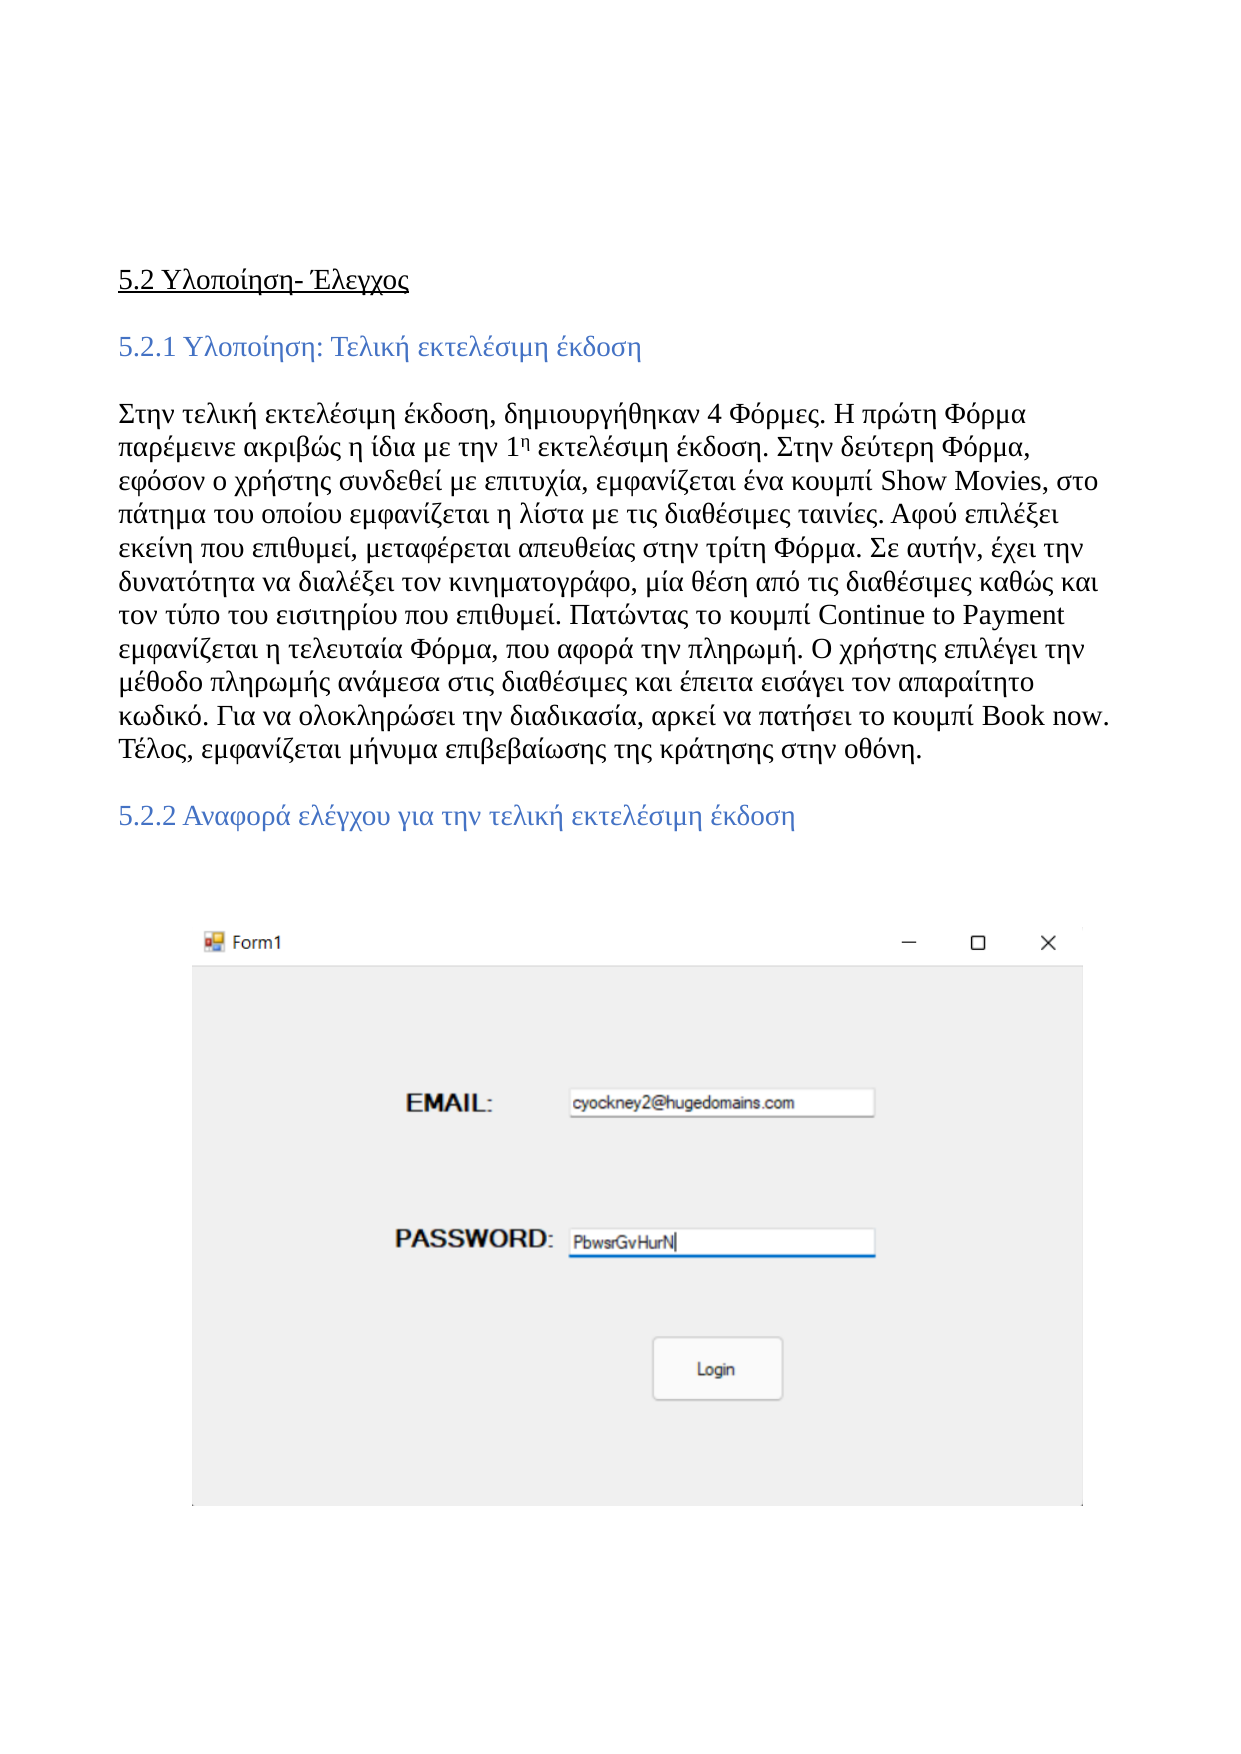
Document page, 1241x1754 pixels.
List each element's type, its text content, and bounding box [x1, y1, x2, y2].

text 5.2.2 Αναφορά ελέγχου για την τελική εκτελέσιμη έκδοση [118, 798, 1122, 832]
text Στην τελική εκτελέσιμη έκδοση, δημιουργήθηκαν 4 Φόρμες. Η πρώτη Φόρμα παρέμεινε ακριβώς η ίδια με την 1η εκτελέσιμη έκδοση. Στην δεύτερη Φόρμα, εφόσον ο χρήστης συνδεθεί με επιτυχία, εμφανίζεται ένα κουμπί Show Movies, στο πάτημα του οποίου εμφανίζεται η λίστα με τις διαθέσιμες ταινίες. Αφού επιλέξει εκείνη που επιθυμεί, μεταφέρεται απευθείας στην τρίτη Φόρμα. Σε αυτήν, έχει την δυνατότητα να διαλέξει τον κινηματογράφο, μία θέση από τις διαθέσιμες καθώς και τον τύπο του εισιτηρίου που επιθυμεί. Πατώντας το κουμπί Continue to Payment εμφανίζεται η τελευταία Φόρμα, που αφορά την πληρωμή. Ο χρήστης επιλέγει την μέθοδο πληρωμής ανάμεσα στις διαθέσιμες και έπειτα εισάγει τον απαραίτητο κωδικό. Για να ολοκληρώσει την διαδικασία, αρκεί να πατήσει το κουμπί Book now. Τέλος, εμφανίζεται μήνυμα επιβεβαίωσης της κράτησης στην οθόνη. [118, 396, 1122, 765]
text 5.2.1 Υλοποίηση: Τελική εκτελέσιμη έκδοση [118, 329, 1122, 362]
text 5.2 Υλοποίηση- Έλεγχος [118, 262, 1122, 295]
